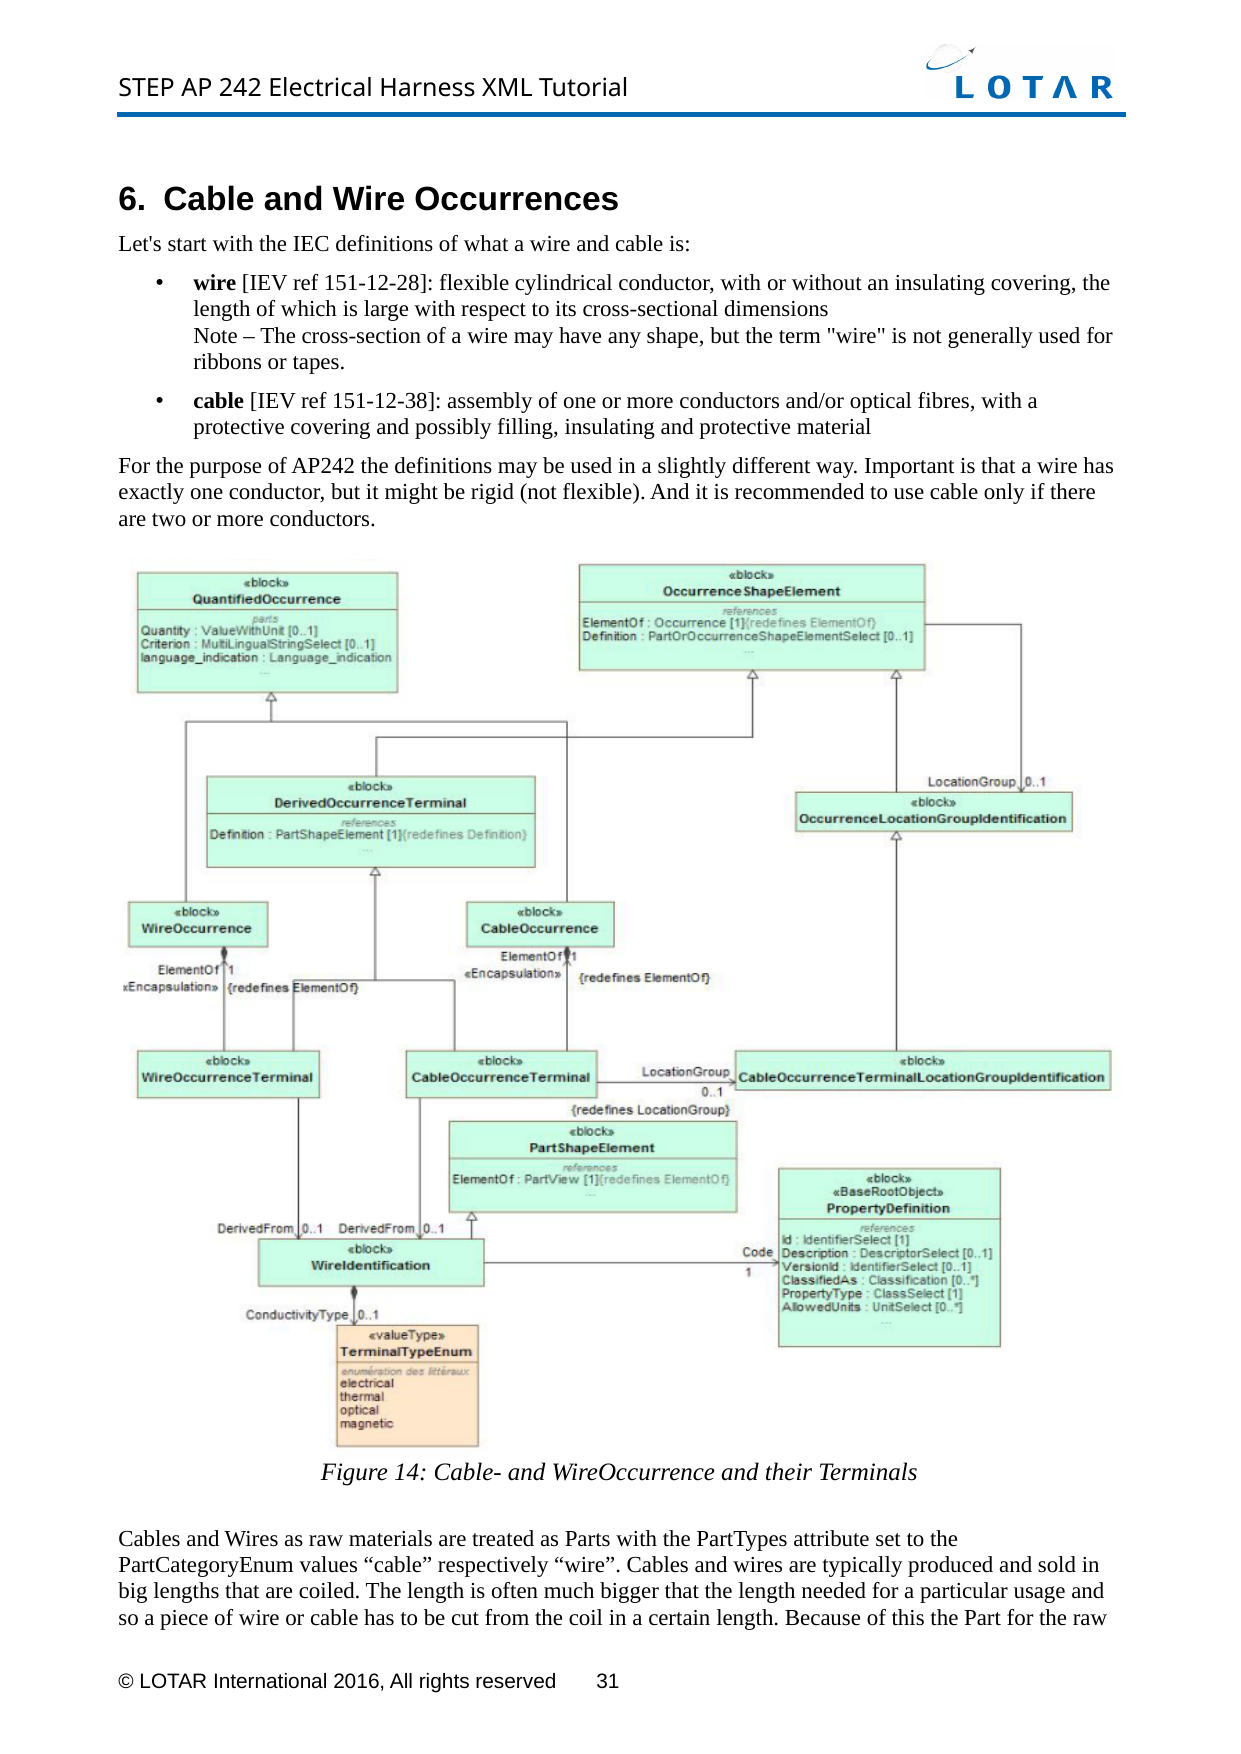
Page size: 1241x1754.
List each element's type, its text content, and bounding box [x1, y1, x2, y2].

text Figure 14: Cable- and WireOccurrence and their Terminals [118, 1458, 1122, 1486]
text Let's start with the IEC definitions of what a wire and cable is: [118, 230, 1122, 256]
subtitle Cable and Wire Occurrences [118, 179, 1122, 218]
text Cables and Wires as raw materials are treated as Parts with the PartTypes attribute set to the PartCategoryEnum values “cable” respectively “wire”. Cables and wires are typically produced and sold in big lengths that are coiled. The length is often much bigger that the length needed for a particular usage and so a piece of wire or cable has to be cut from the coil in a certain length. Because of this the Part for the raw [118, 1525, 1122, 1630]
list cable [IEV ref 151-12-38]: assembly of one or more conductors and/or optical fibres, with a protective covering and possibly filling, insulating and protective material [156, 387, 1122, 439]
text For the purpose of AP242 the definitions may be used in a slightly different way. Important is that a wire has exactly one conductor, but it might be rigid (not flexible). And it is recommended to use cable only if there are two or more conductors. [118, 452, 1122, 531]
list wire [IEV ref 151-12-28]: flexible cylindrical conductor, with or without an insulating covering, the length of which is large with respect to its cross-sectional dimensions Note – The cross-section of a wire may have any shape, but the term "wire" is not generally used for ribbons or tapes. [156, 269, 1122, 374]
